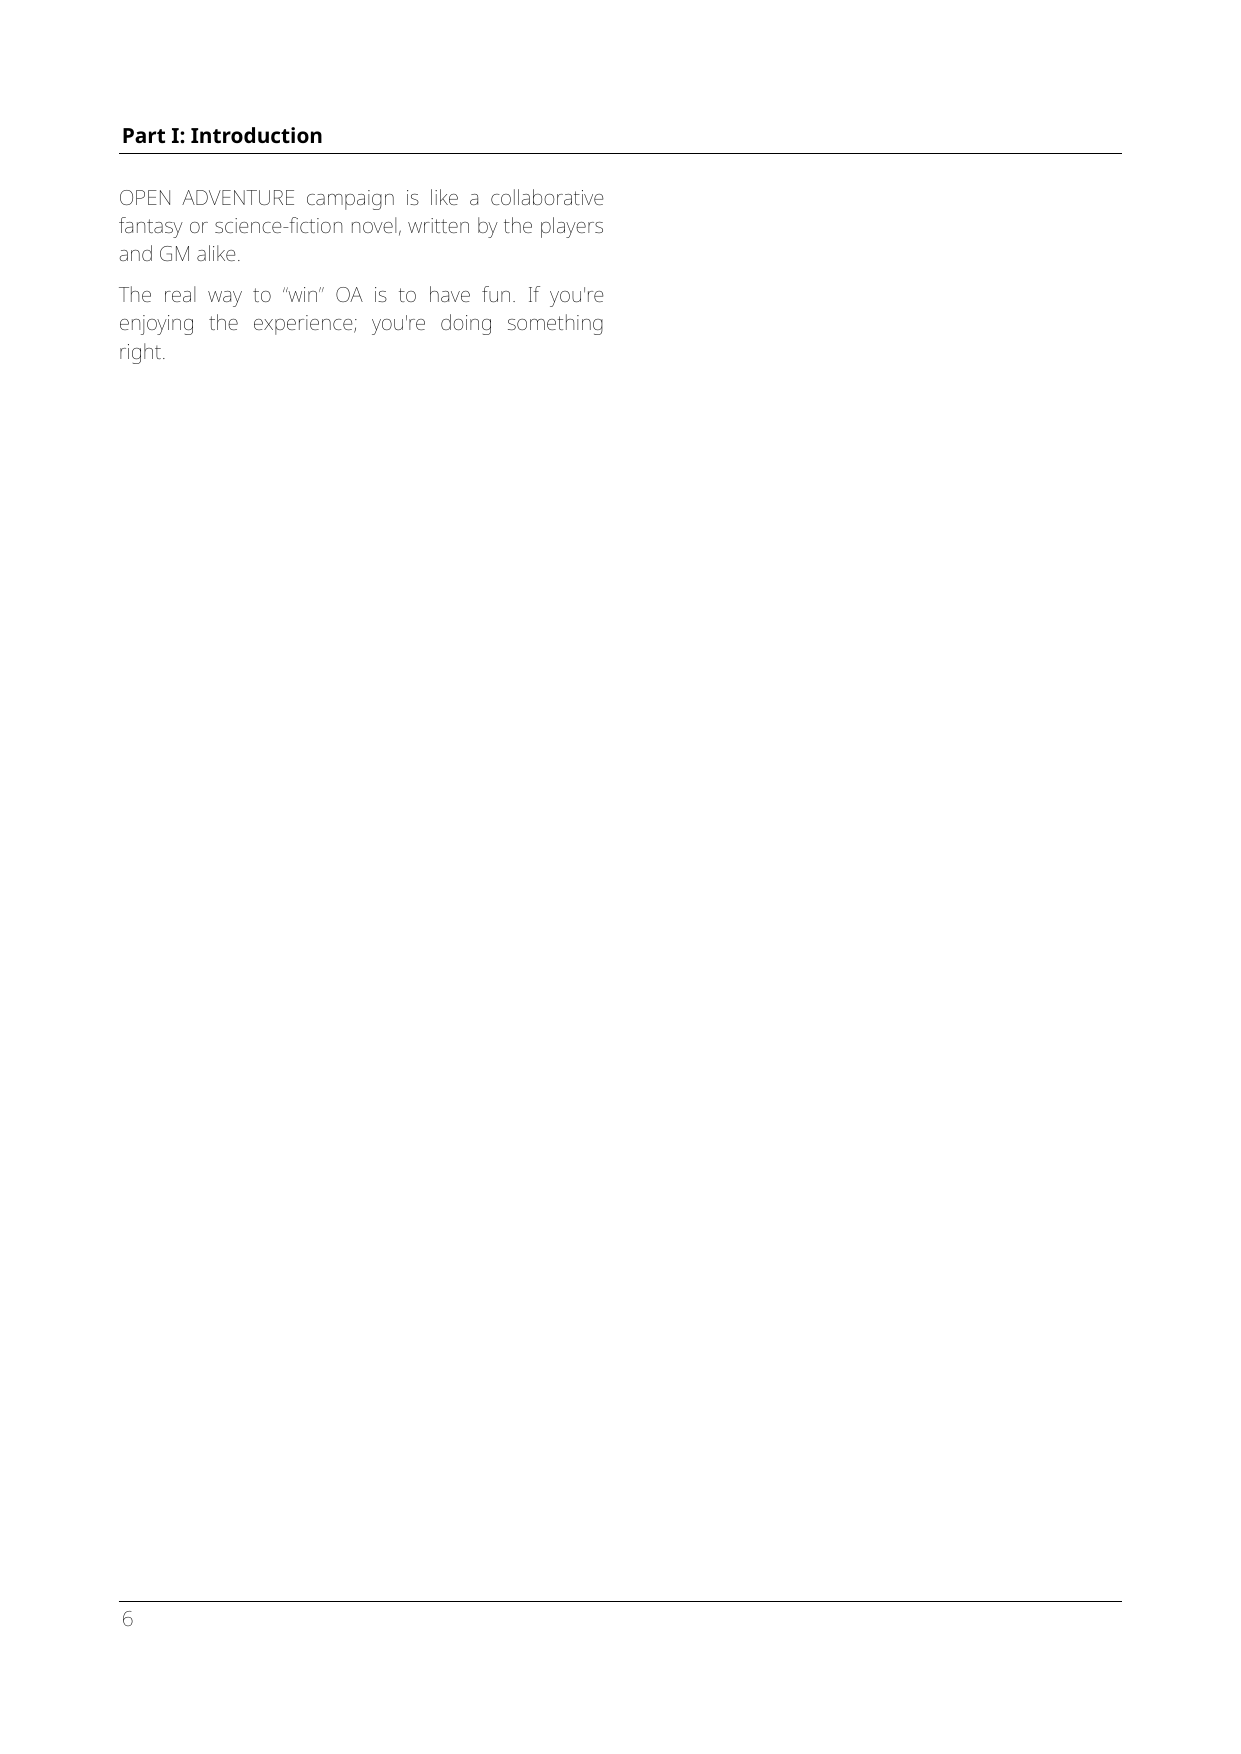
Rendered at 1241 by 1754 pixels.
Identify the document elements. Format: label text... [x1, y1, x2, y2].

text OPEN ADVENTURE campaign is like a collaborative fantasy or science-fiction novel, written by the players and GM alike. [118, 183, 605, 268]
text The real way to “win” OA is to have fun. If you're enjoying the experience; you're doing something right. [118, 280, 605, 365]
